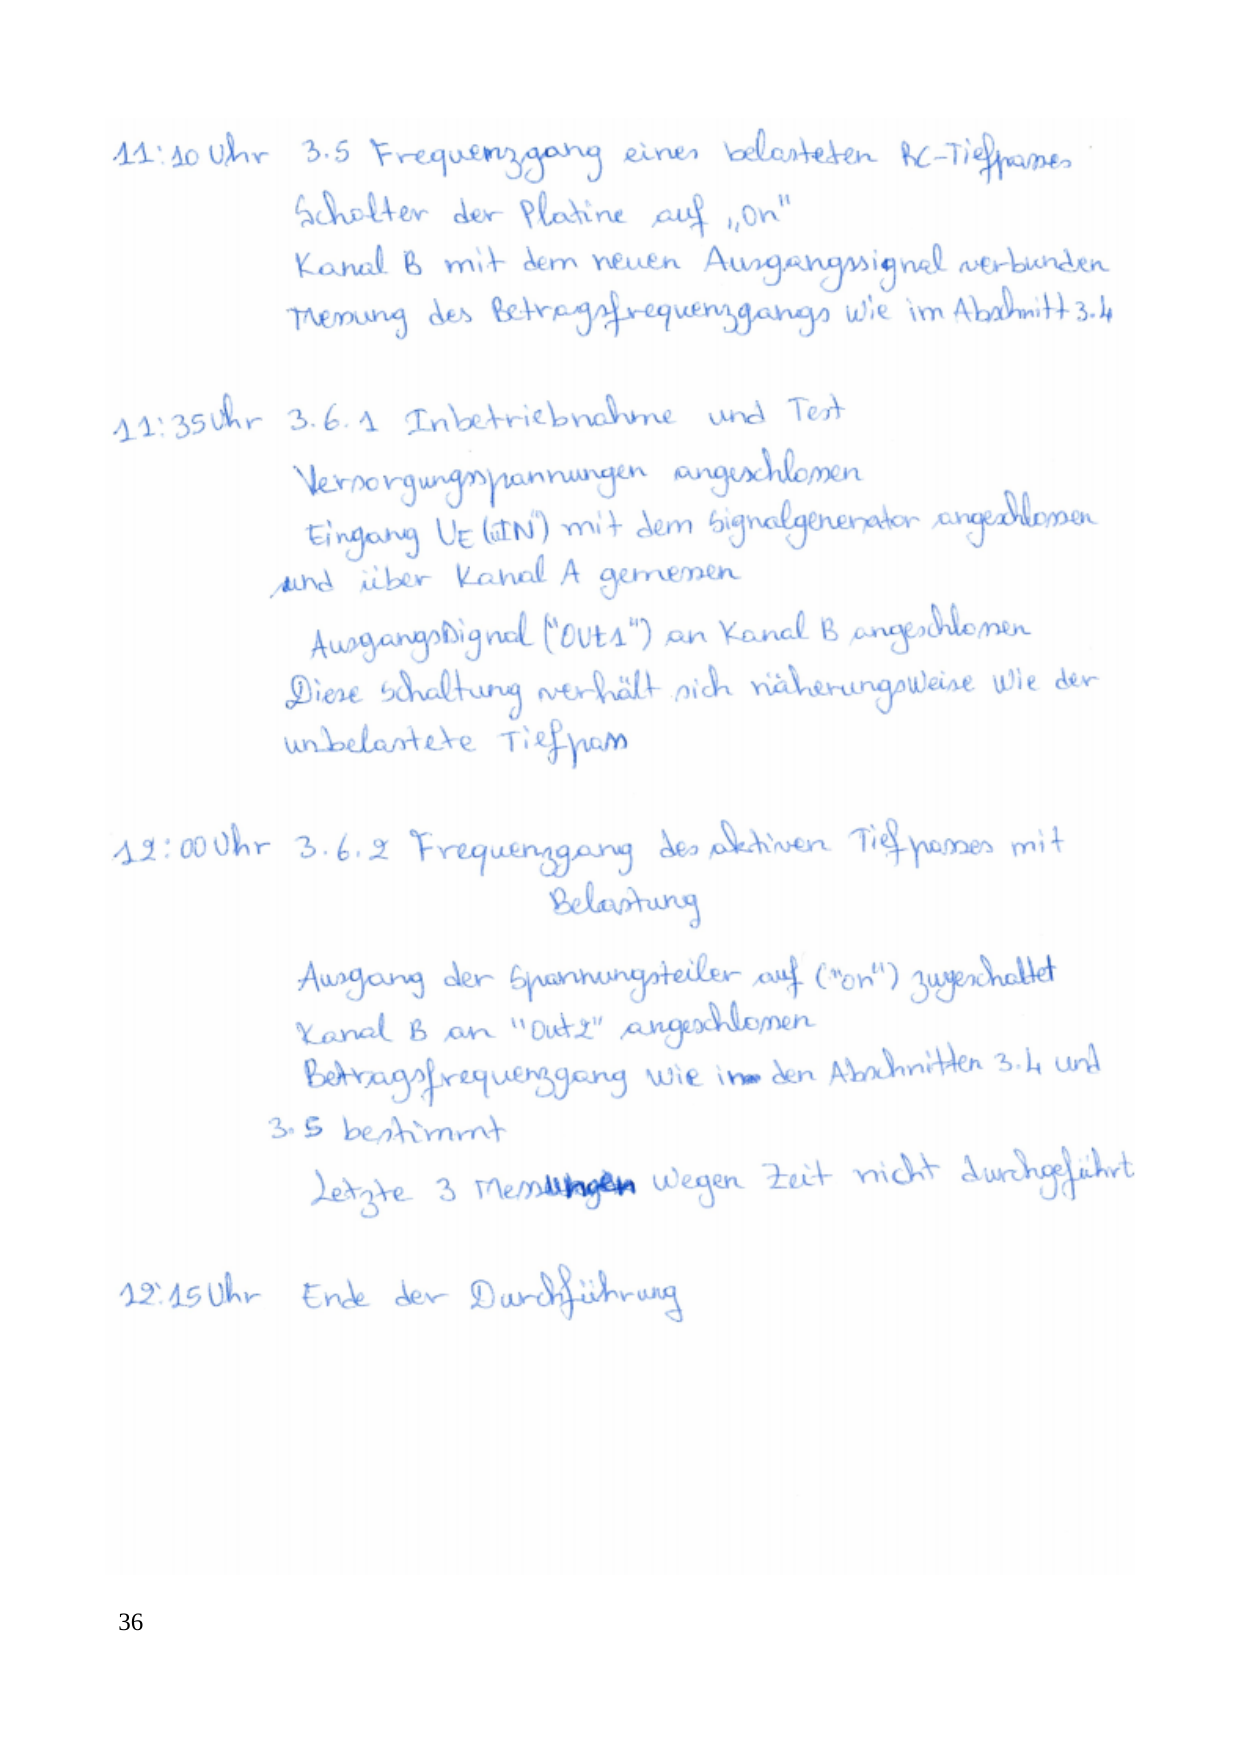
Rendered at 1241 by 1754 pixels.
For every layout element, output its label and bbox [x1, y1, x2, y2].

picture [104, 118, 1136, 1575]
